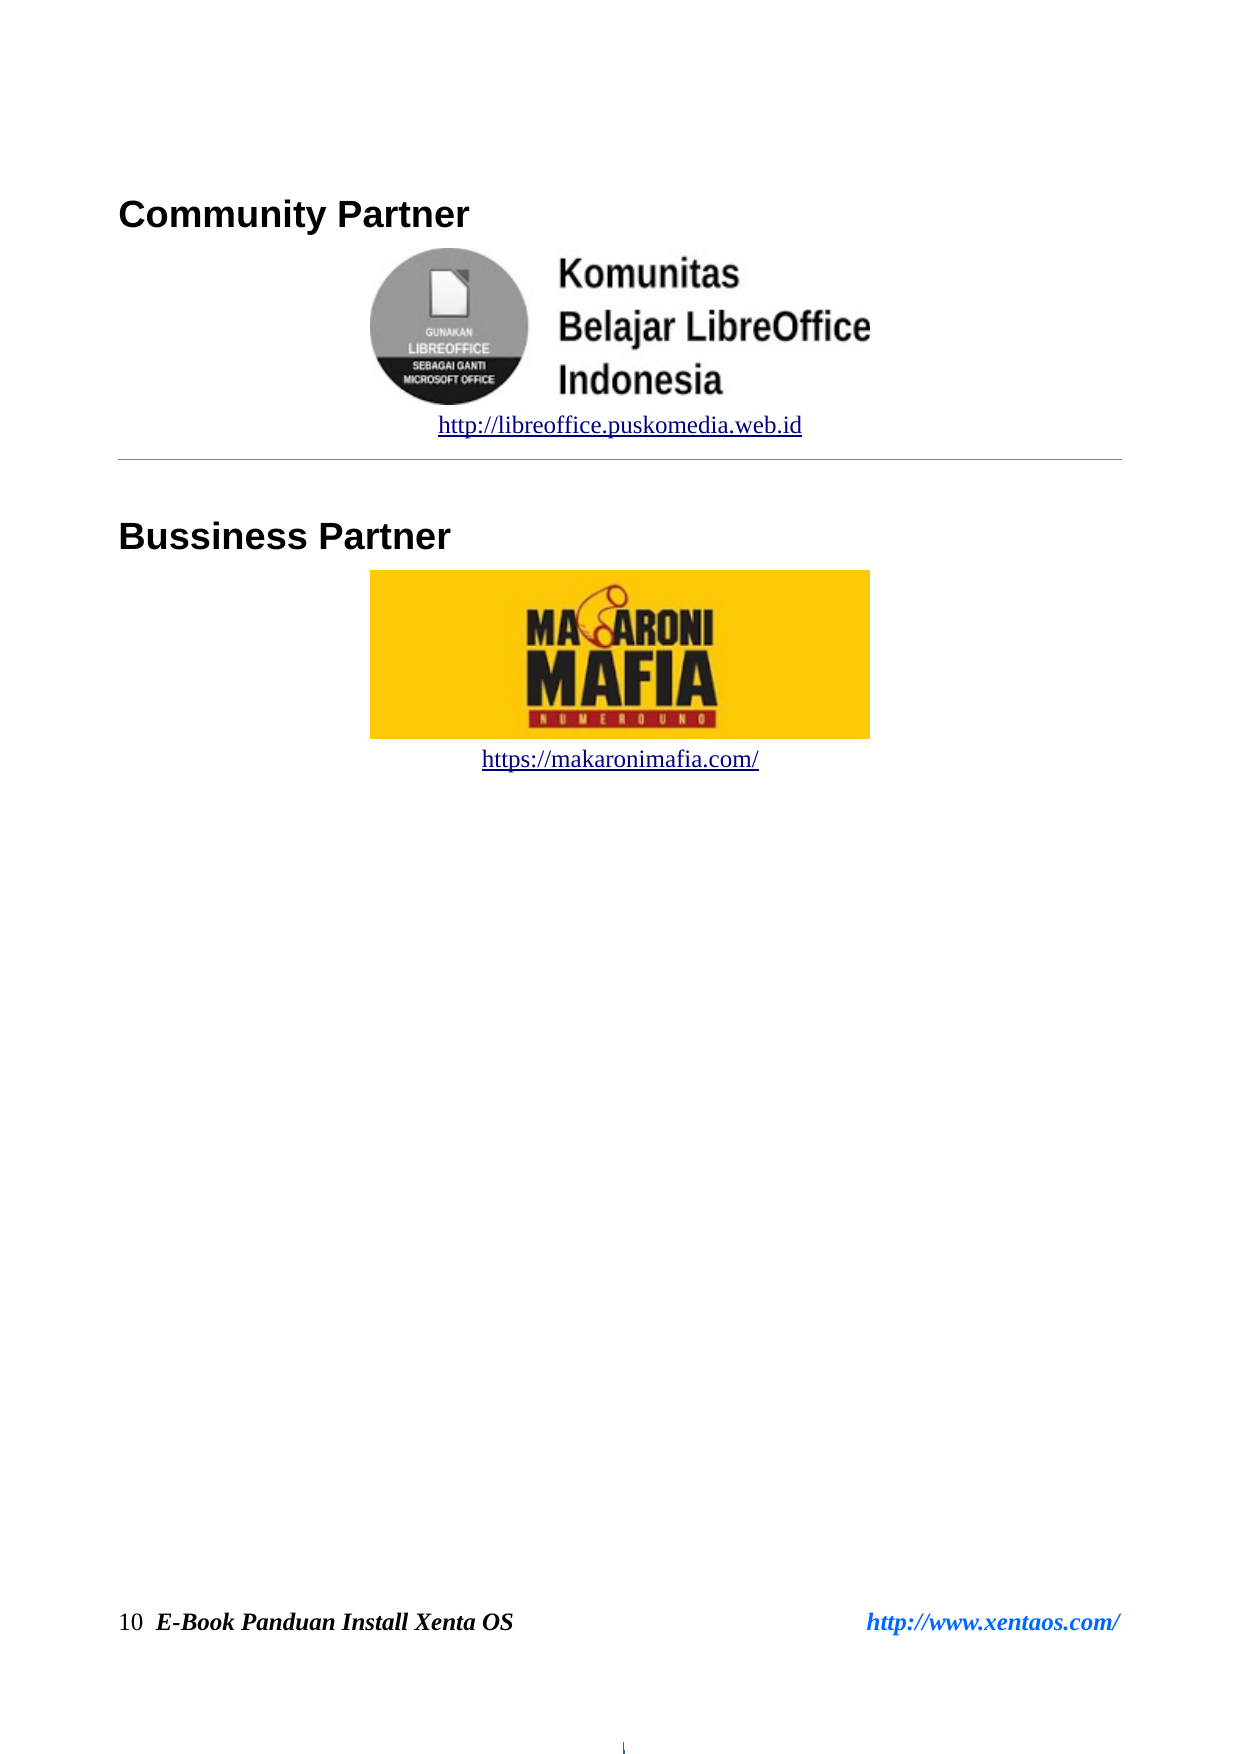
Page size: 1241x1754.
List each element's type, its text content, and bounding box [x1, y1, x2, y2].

picture [370, 248, 870, 405]
subtitle Community Partner [118, 192, 1122, 236]
text https://makaronimafia.com/ [118, 744, 1122, 773]
text http://libreoffice.puskomedia.web.id [118, 410, 1122, 439]
picture [370, 570, 870, 739]
subtitle Bussiness Partner [118, 514, 1122, 558]
